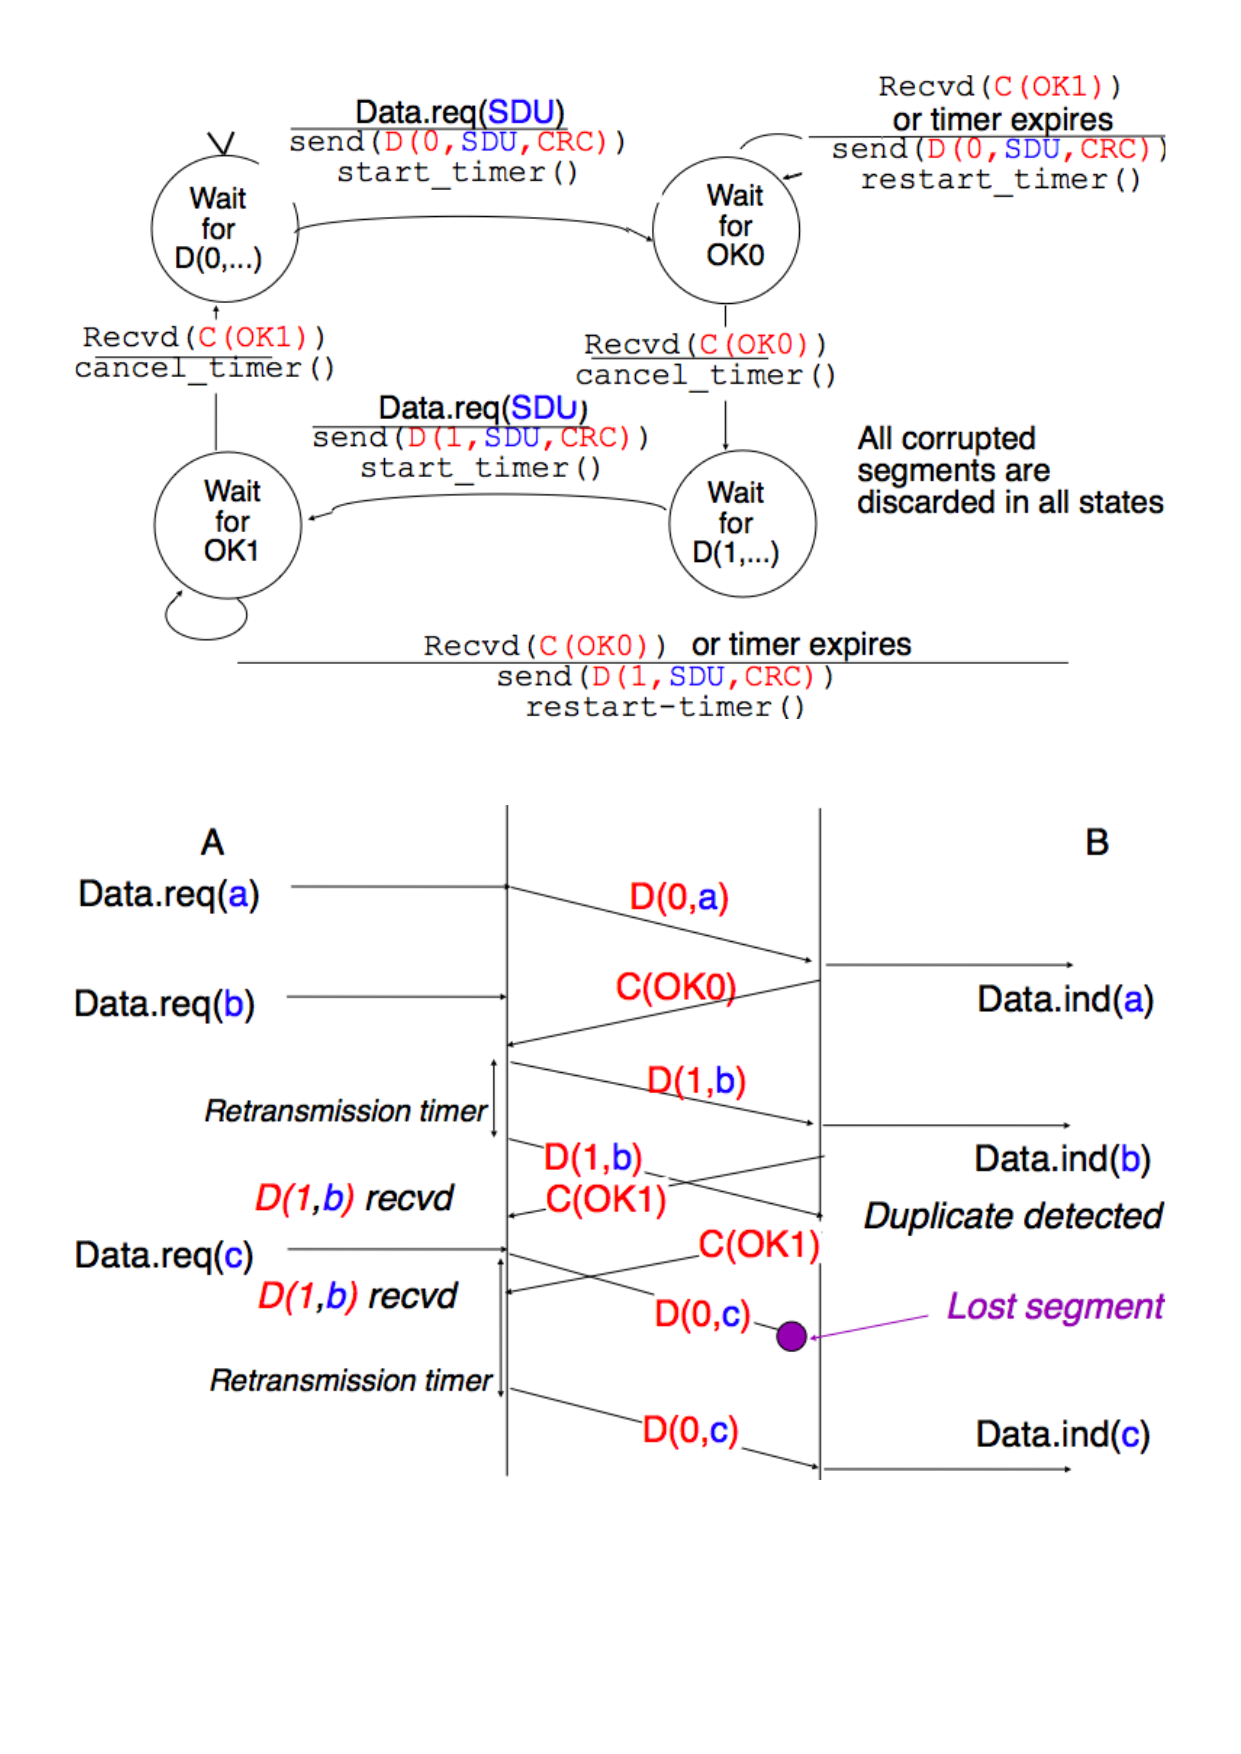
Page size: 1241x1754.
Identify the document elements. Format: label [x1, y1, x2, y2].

picture [75, 805, 1166, 1480]
picture [75, 75, 1166, 719]
